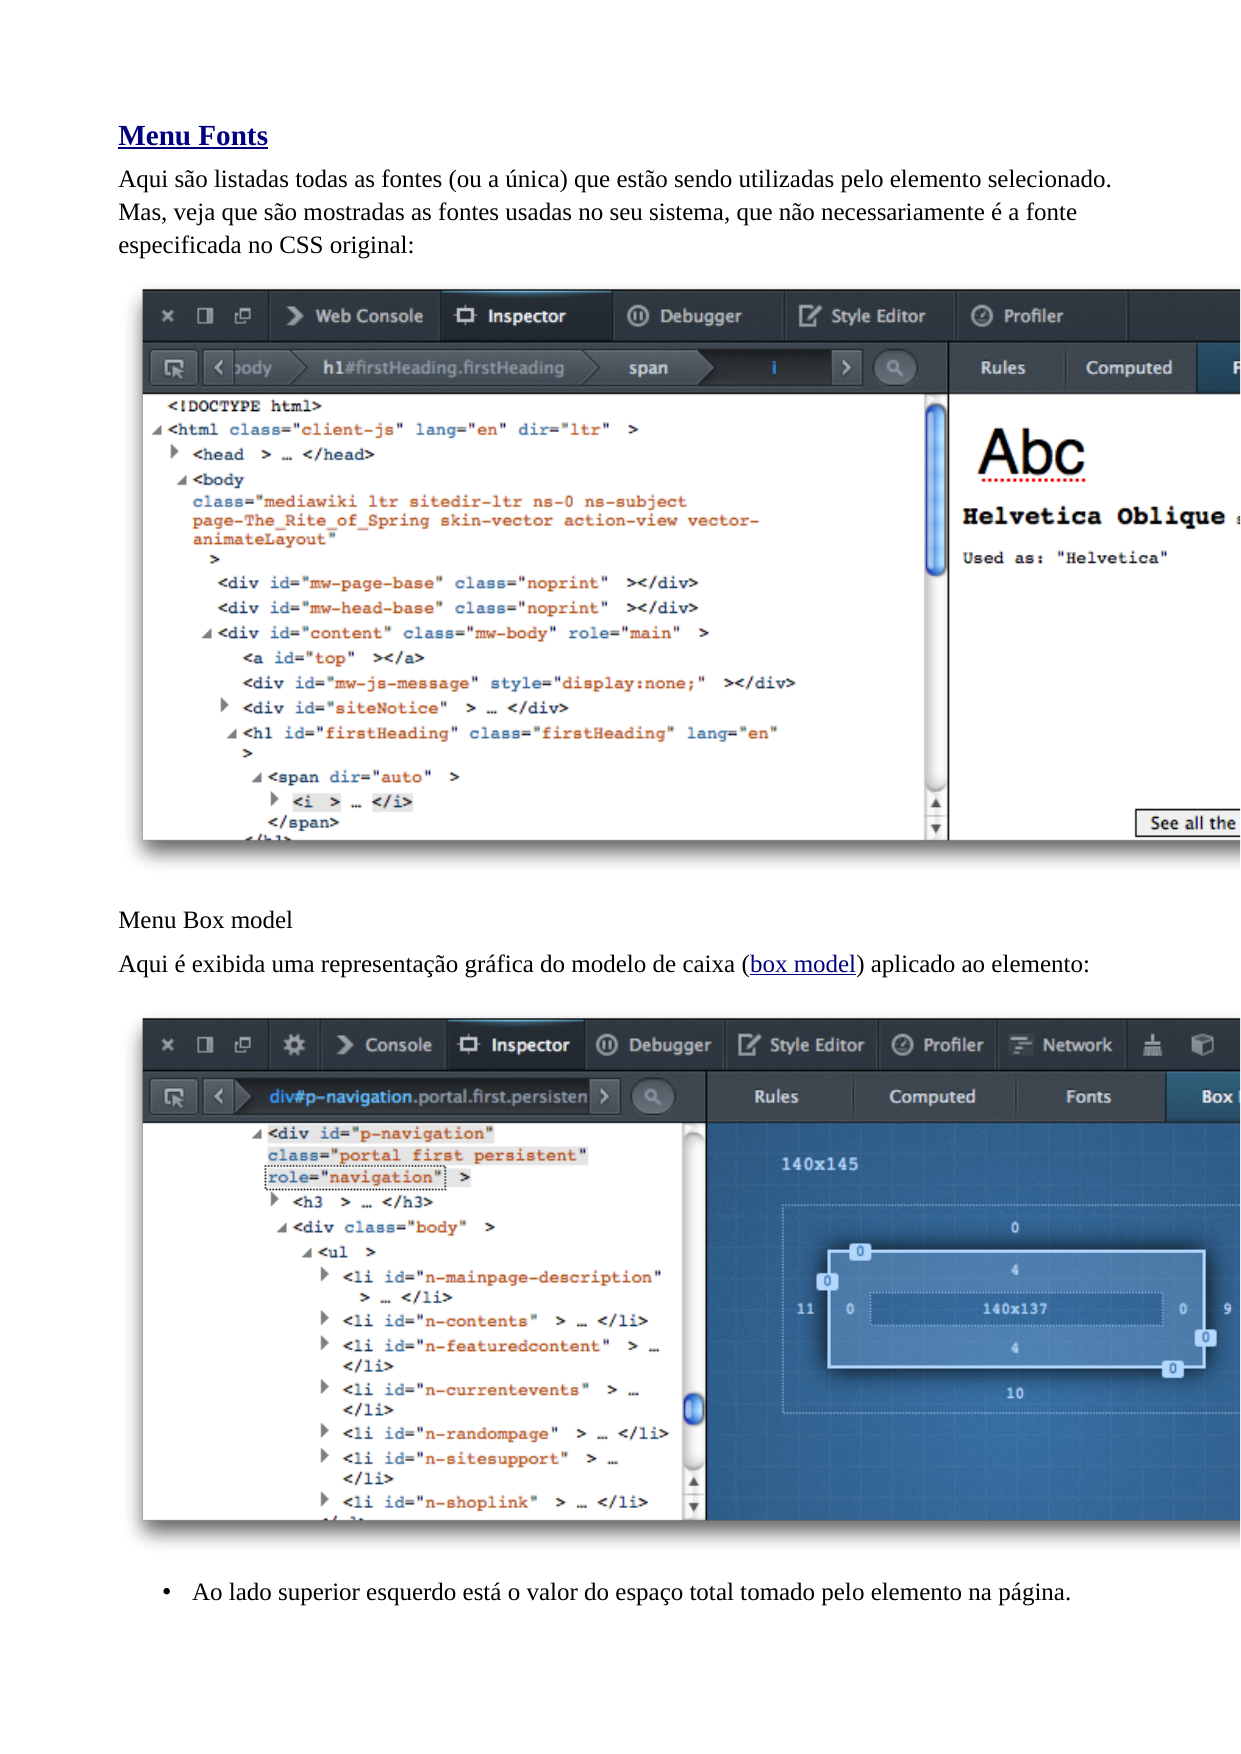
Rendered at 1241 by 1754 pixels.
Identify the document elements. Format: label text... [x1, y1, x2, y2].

picture [118, 1006, 1241, 1558]
list Ao lado superior esquerdo está o valor do espaço total tomado pelo elemento na página. [162, 1577, 1122, 1606]
picture [118, 277, 1241, 878]
text Aqui é exibida uma representação gráfica do modelo de caixa (box model) aplicado ao elemento: [118, 949, 1122, 977]
text Aqui são listadas todas as fontes (ou a única) que estão sendo utilizadas pelo elemento selecionado. Mas, veja que são mostradas as fontes usadas no seu sistema, que não necessariamente é a fonte especificada no CSS original: [118, 164, 1122, 259]
text Menu Box model [118, 897, 1122, 934]
subtitle Menu Fonts [118, 118, 1122, 152]
